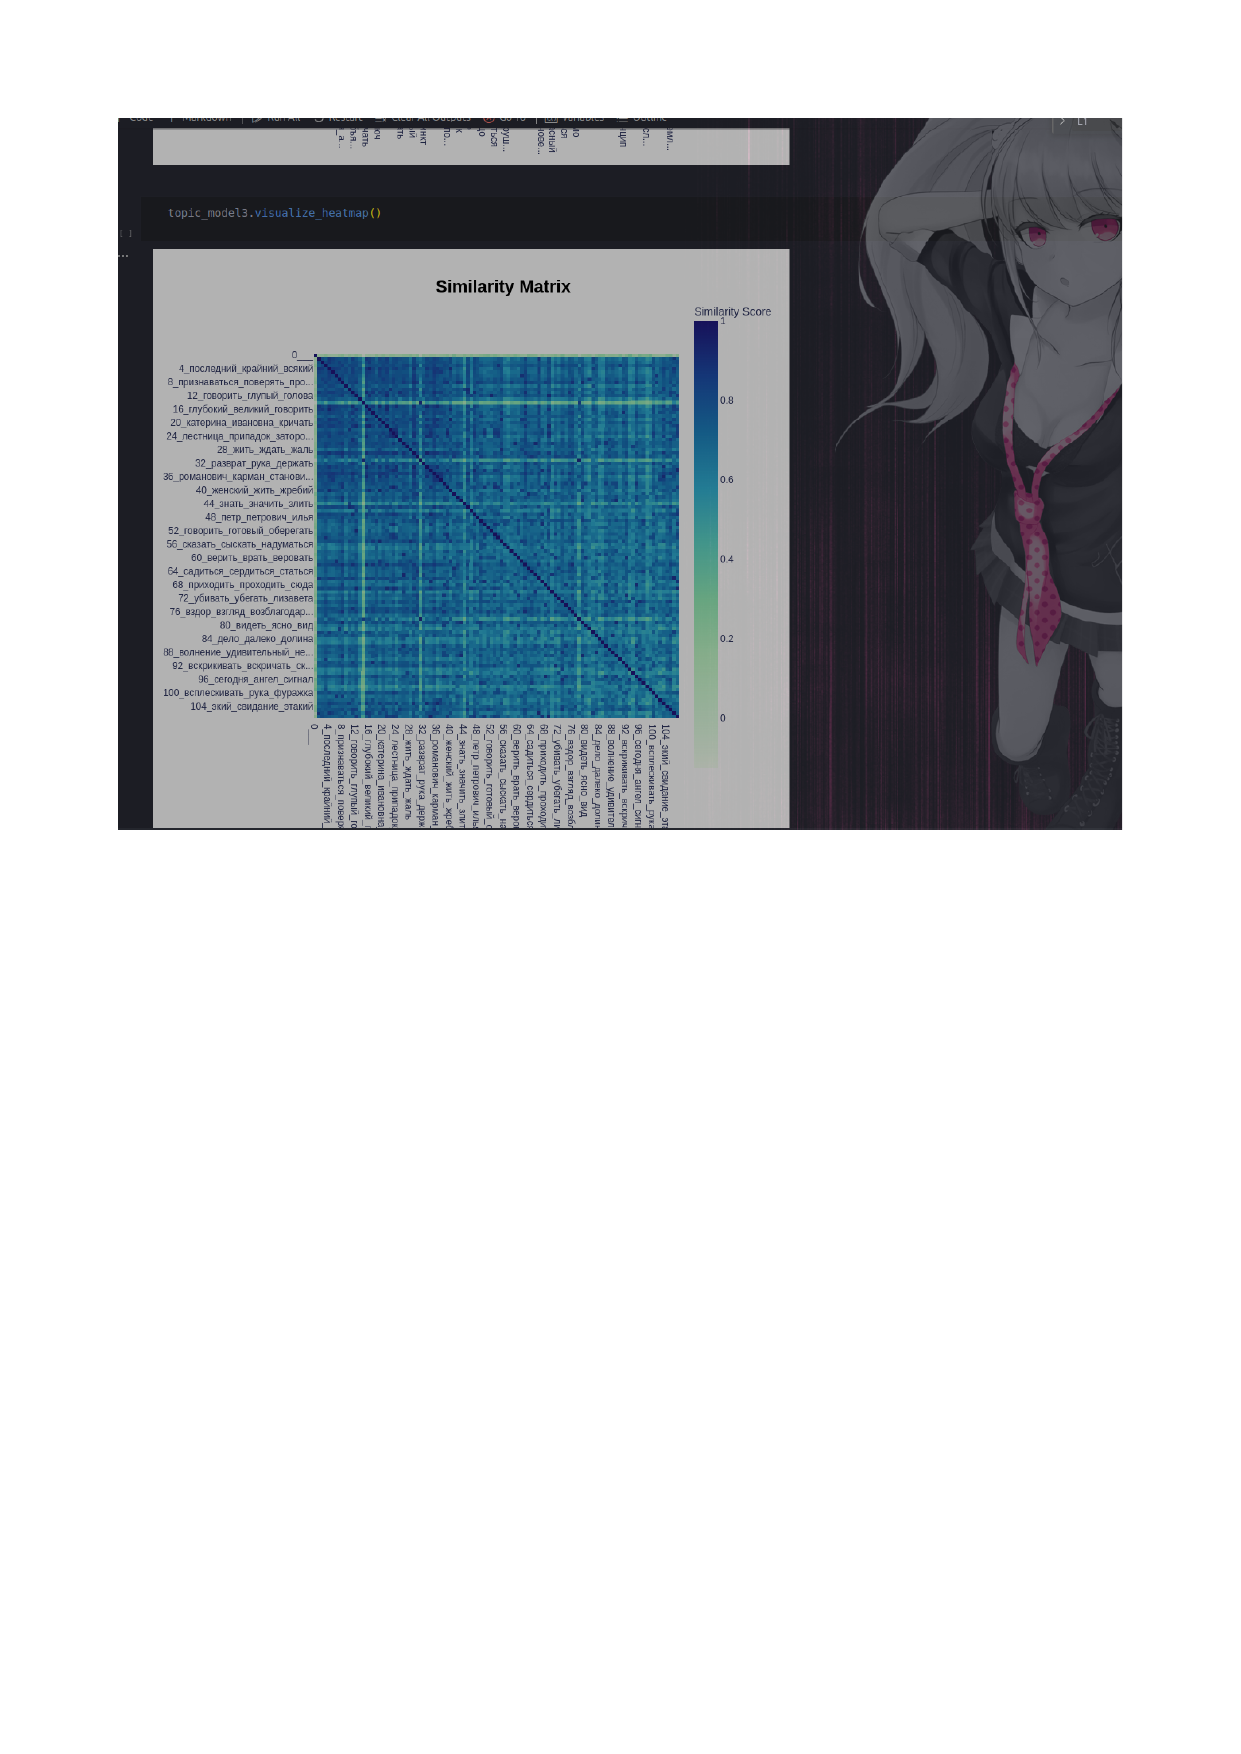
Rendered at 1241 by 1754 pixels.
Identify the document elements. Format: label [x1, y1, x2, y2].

picture [118, 118, 1123, 830]
